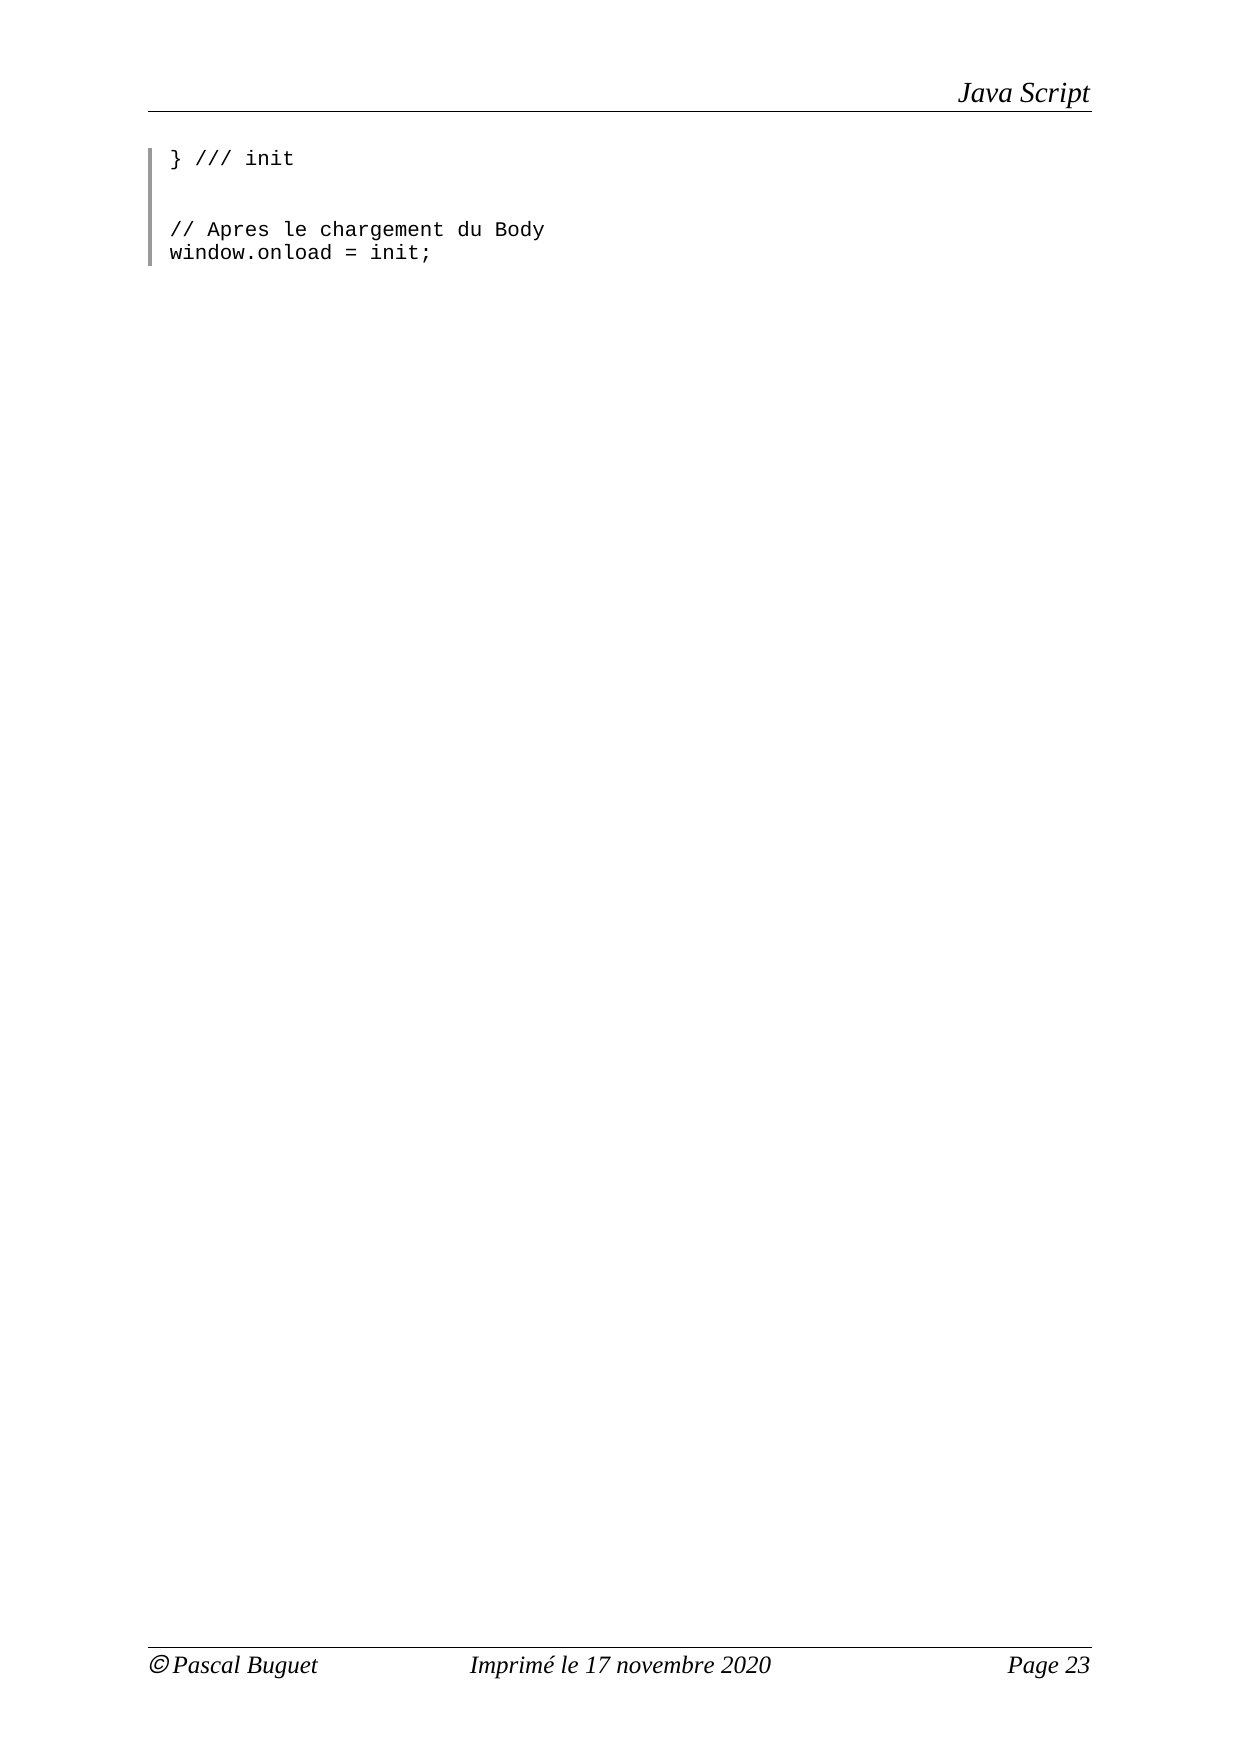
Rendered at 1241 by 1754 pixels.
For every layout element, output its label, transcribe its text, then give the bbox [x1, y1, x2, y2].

text // Apres le chargement du Body [152, 219, 1092, 242]
text window.onload = init; [152, 242, 1092, 266]
text } /// init [152, 148, 1092, 171]
